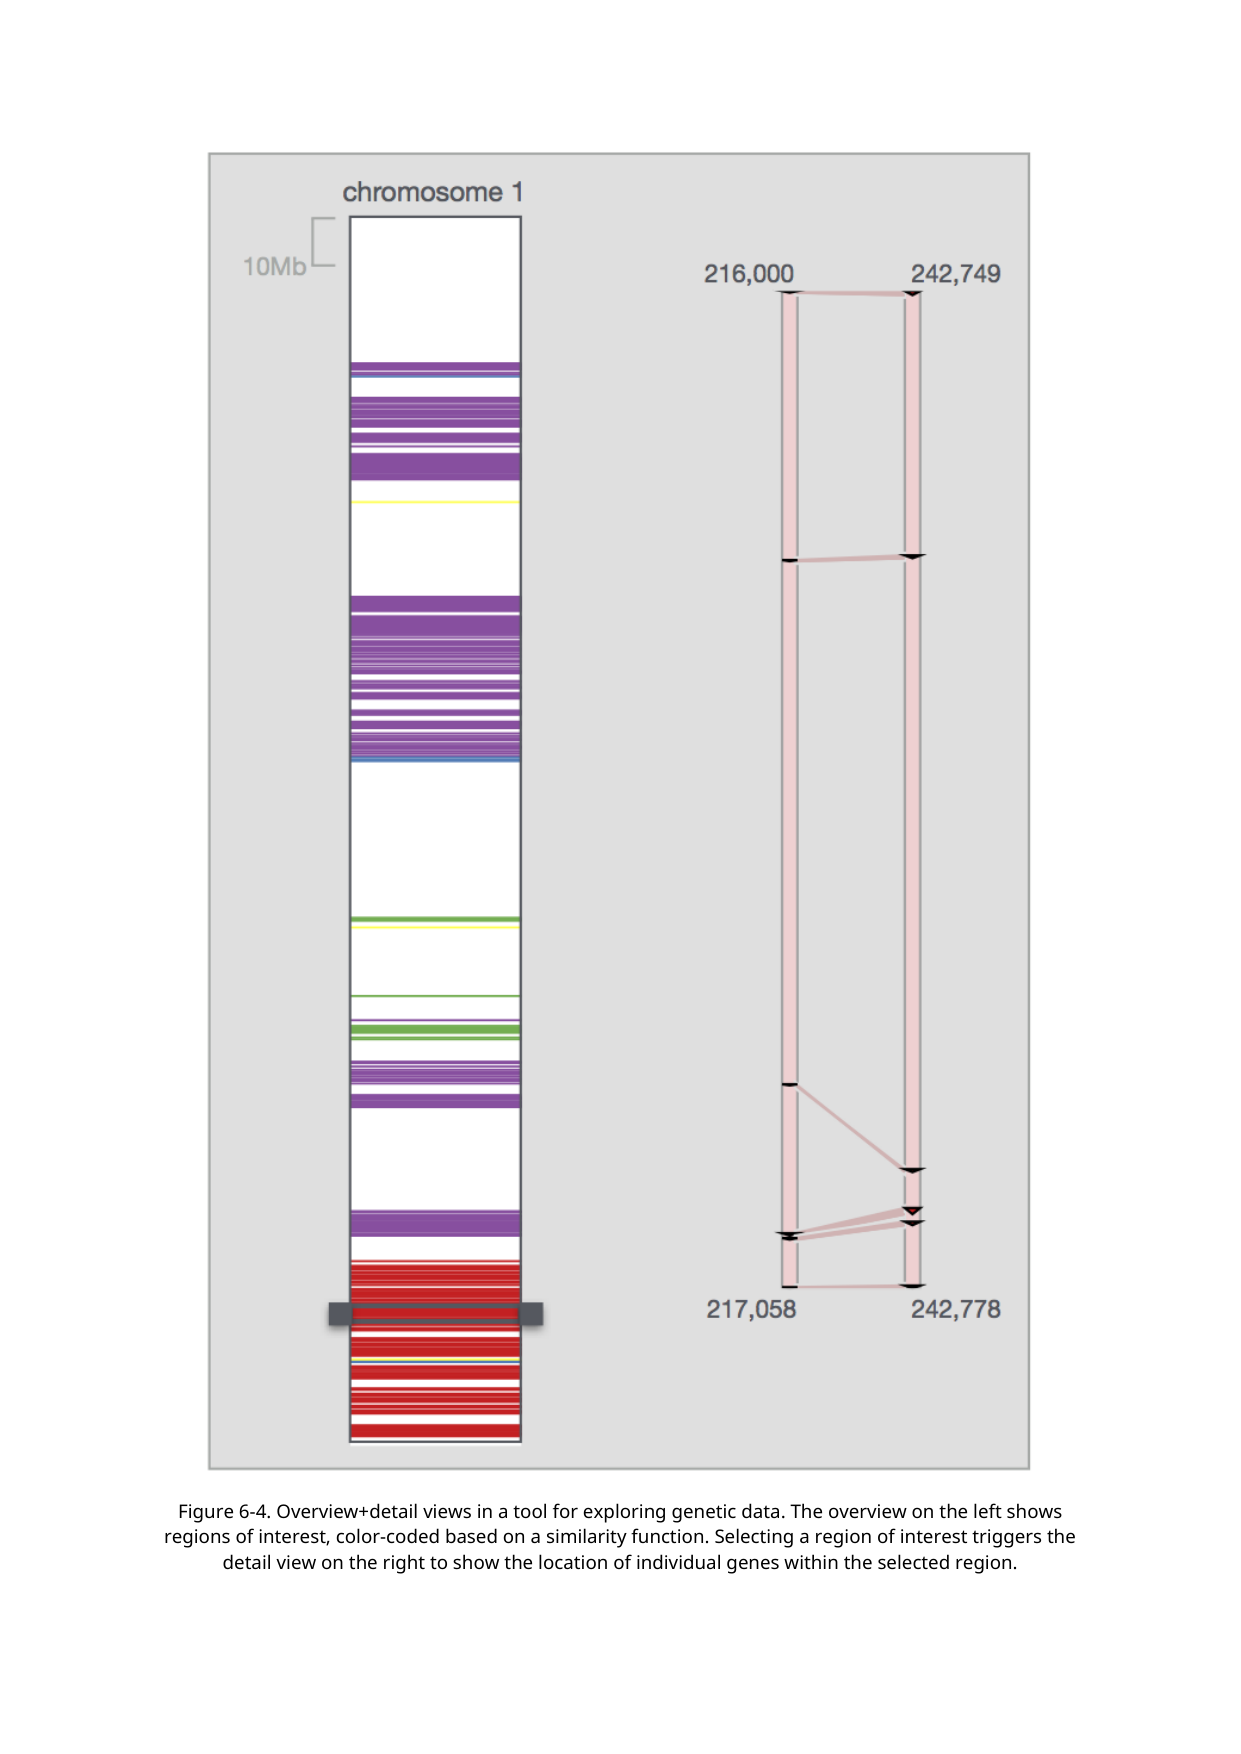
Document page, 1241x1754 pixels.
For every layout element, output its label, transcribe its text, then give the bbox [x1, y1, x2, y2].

subtitle Figure 6-4. Overview+detail views in a tool for exploring genetic data. The overview on the left shows regions of interest, color-coded based on a similarity function. Selecting a region of interest triggers the detail view on the right to show the location of individual genes within the selected region. [142, 1498, 1098, 1574]
